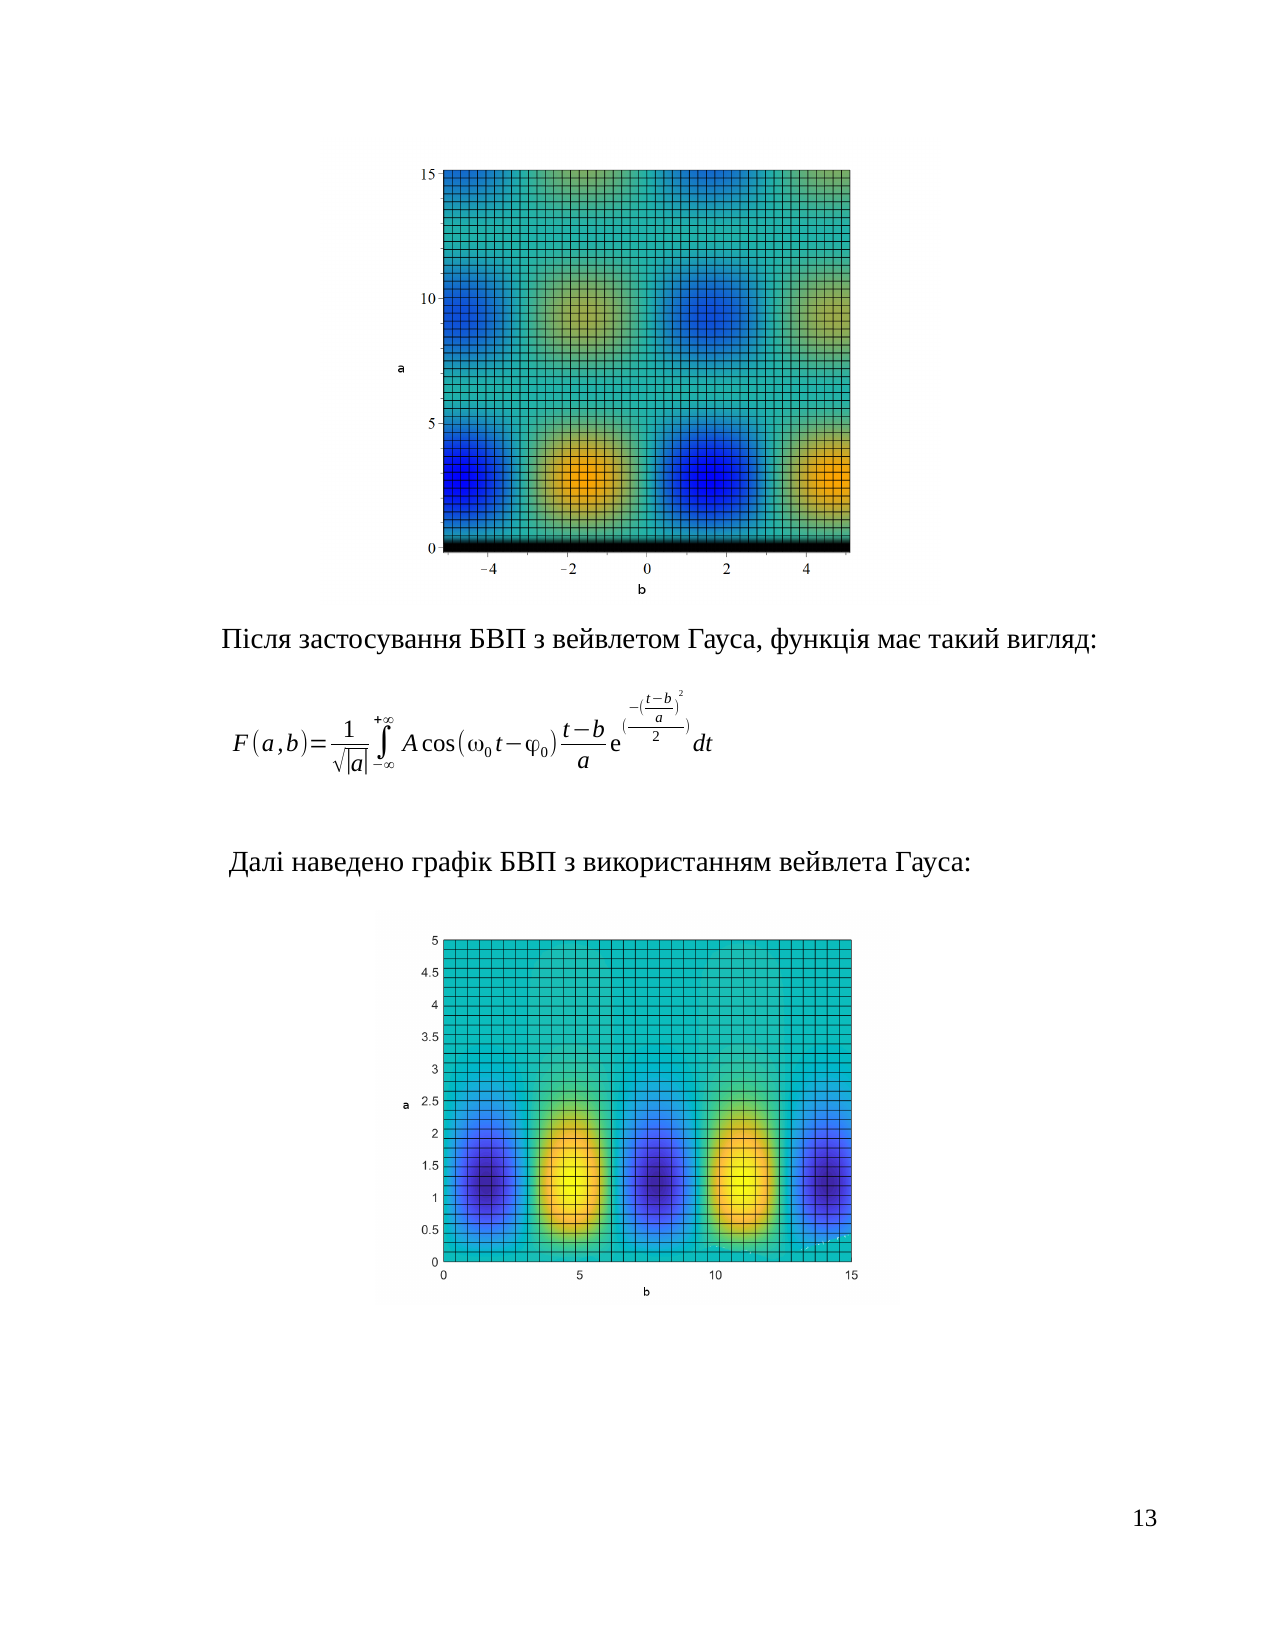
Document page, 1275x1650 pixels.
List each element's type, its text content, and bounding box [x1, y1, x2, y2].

picture [319, 137, 942, 605]
text Після застосування БВП з вейвлетом Гауса, функція має такий вигляд: [118, 621, 1157, 655]
picture [375, 910, 901, 1305]
text Далі наведено графік БВП з використанням вейвлета Гауса: [118, 844, 1157, 877]
